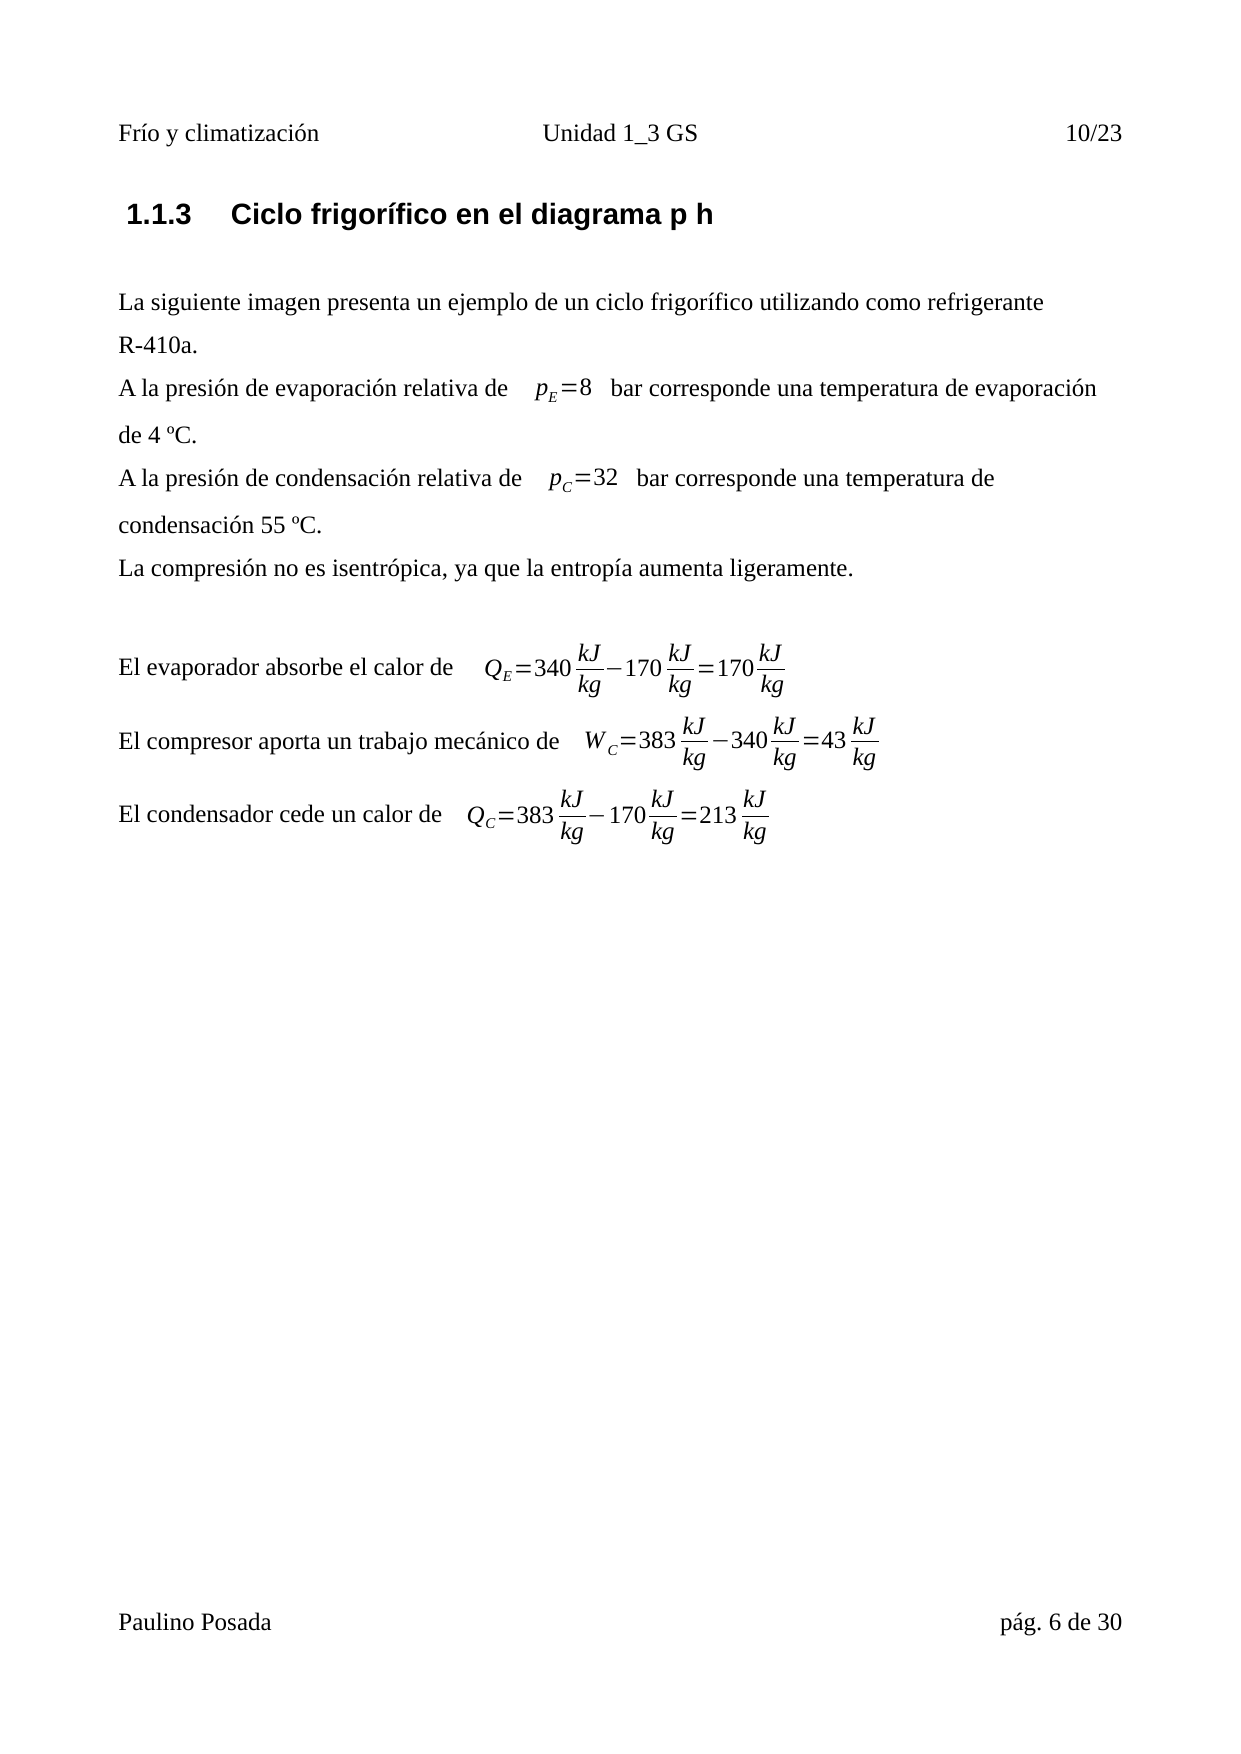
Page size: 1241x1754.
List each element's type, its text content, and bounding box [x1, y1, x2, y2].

text El evaporador absorbe el calor de [118, 639, 1122, 698]
text R-410a. [118, 330, 1122, 358]
text A la presión de condensación relativa de bar corresponde una temperatura de condensación 55 ºC. [118, 463, 1122, 538]
text A la presión de evaporación relativa de bar corresponde una temperatura de evaporación de 4 ºC. [118, 373, 1122, 448]
text La siguiente imagen presenta un ejemplo de un ciclo frigorífico utilizando como refrigerante [118, 287, 1122, 315]
subtitle Ciclo frigorífico en el diagrama p h [118, 197, 1122, 231]
text El compresor aporta un trabajo mecánico de [118, 713, 1122, 772]
text El condensador cede un calor de [118, 786, 1122, 845]
text La compresión no es isentrópica, ya que la entropía aumenta ligeramente. [118, 553, 1122, 582]
